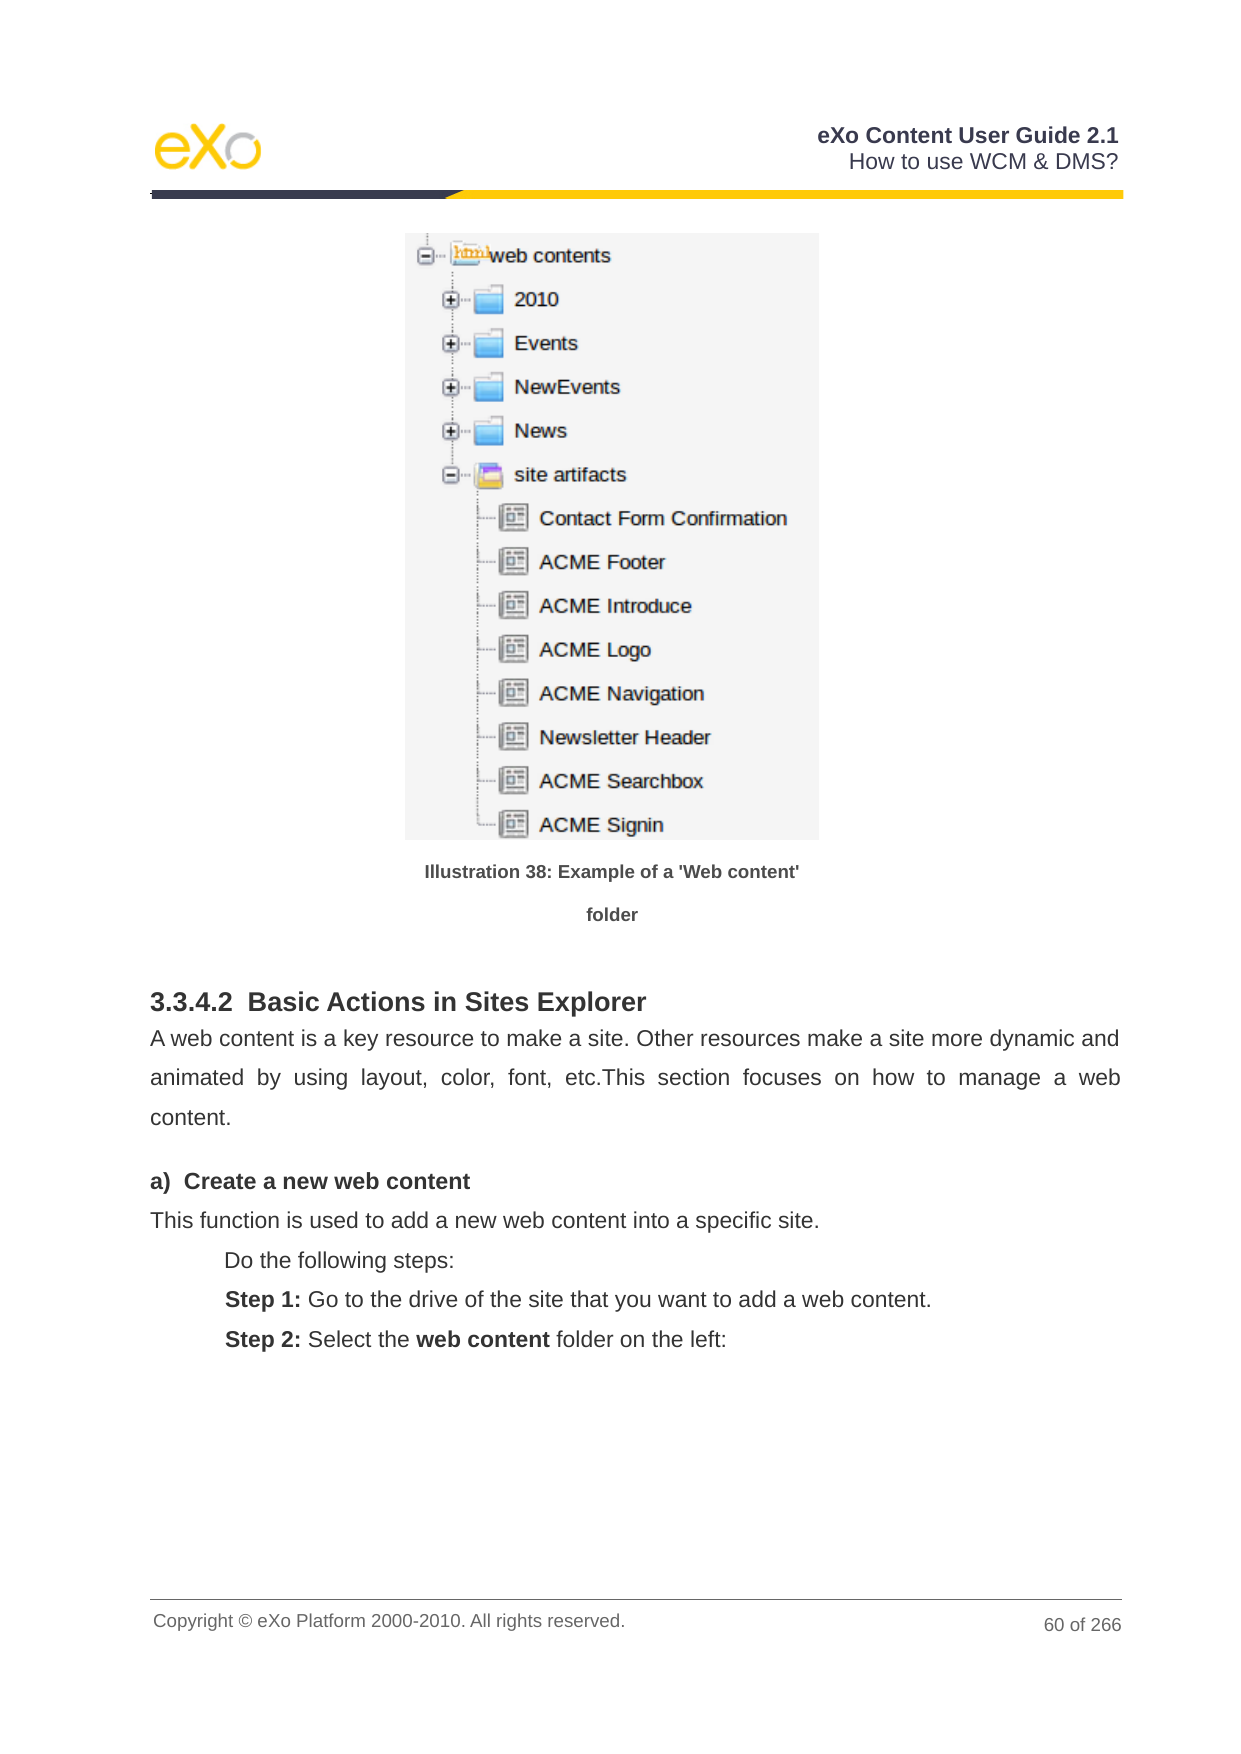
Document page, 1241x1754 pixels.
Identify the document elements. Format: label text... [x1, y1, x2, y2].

list Step 2: Select the web content folder on the left: [187, 1326, 1122, 1352]
text This function is used to add a new web content into a specific site. [150, 1207, 1122, 1233]
text Do the following steps: [224, 1247, 1122, 1273]
picture [405, 233, 820, 840]
subtitle Basic Actions in Sites Explorer [150, 986, 1122, 1017]
picture [155, 123, 262, 170]
text A web content is a key resource to make a site. Other resources make a site more dynamic and animated by using layout, color, font, etc.This section focuses on how to manage a web content. [150, 1024, 1122, 1130]
list Step 1: Go to the drive of the site that you want to add a web content. [187, 1286, 1122, 1312]
text Illustration 38: Example of a 'Web content' folder [405, 840, 819, 926]
picture [151, 190, 1124, 199]
subtitle Create a new web content [150, 1168, 1122, 1195]
